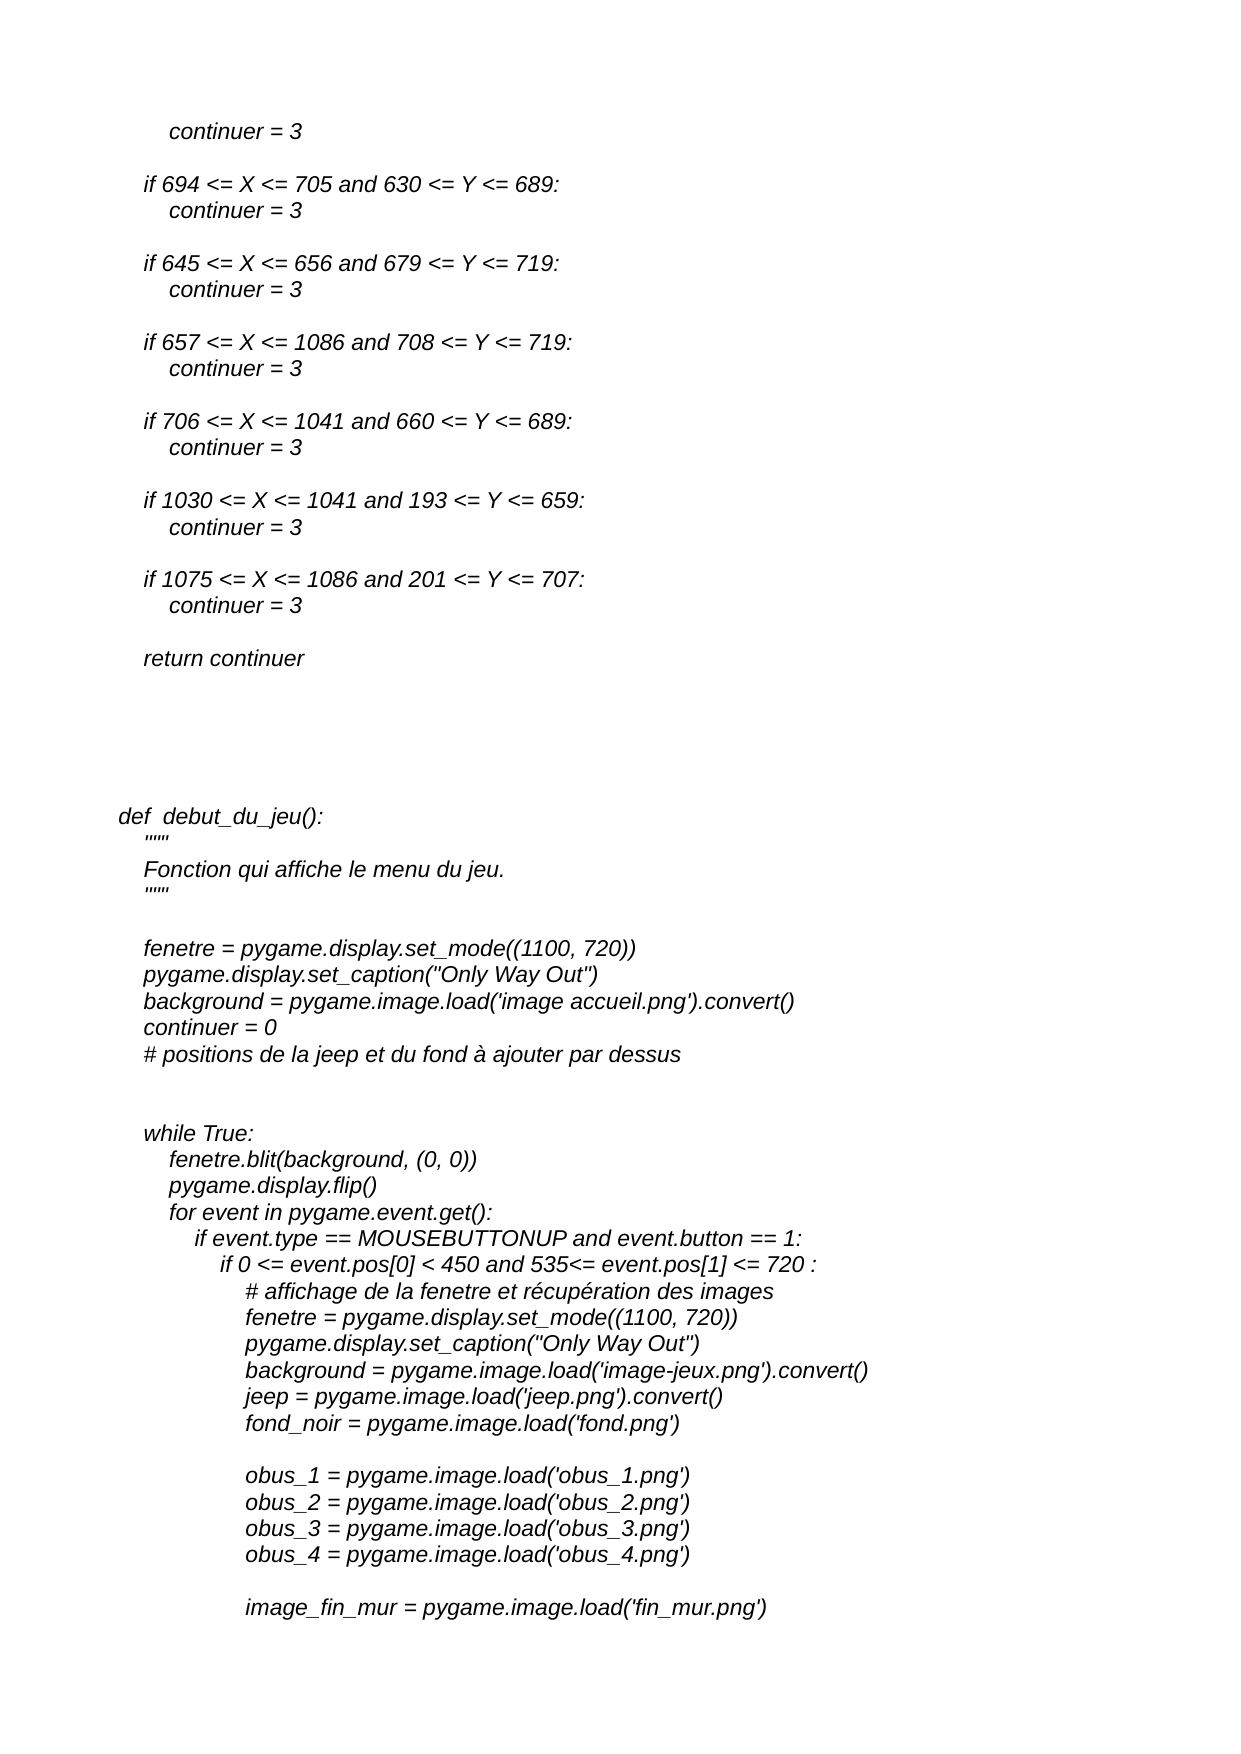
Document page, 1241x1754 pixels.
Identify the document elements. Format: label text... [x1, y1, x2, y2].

text if 0 <= event.pos[0] < 450 and 535<= event.pos[1] <= 720 : [118, 1251, 1122, 1278]
text continuer = 3 [118, 197, 1122, 223]
text if 694 <= X <= 705 and 630 <= Y <= 689: [118, 171, 1122, 197]
text background = pygame.image.load('image accueil.png').convert() [118, 988, 1122, 1014]
text if 1030 <= X <= 1041 and 193 <= Y <= 659: [118, 487, 1122, 513]
text pygame.display.set_caption("Only Way Out") [118, 961, 1122, 988]
text fenetre.blit(background, (0, 0)) [118, 1146, 1122, 1172]
text pygame.display.flip() [118, 1172, 1122, 1199]
text background = pygame.image.load('image-jeux.png').convert() [118, 1357, 1122, 1383]
text image_fin_mur = pygame.image.load('fin_mur.png') [118, 1594, 1122, 1620]
text fond_noir = pygame.image.load('fond.png') [118, 1409, 1122, 1436]
text fenetre = pygame.display.set_mode((1100, 720)) [118, 935, 1122, 961]
text # positions de la jeep et du fond à ajouter par dessus [118, 1041, 1122, 1067]
text if 657 <= X <= 1086 and 708 <= Y <= 719: [118, 329, 1122, 355]
text continuer = 3 [118, 592, 1122, 619]
text obus_1 = pygame.image.load('obus_1.png') [118, 1462, 1122, 1488]
text continuer = 3 [118, 513, 1122, 540]
text def debut_du_jeu(): [118, 803, 1122, 830]
text continuer = 3 [118, 434, 1122, 461]
text pygame.display.set_caption("Only Way Out") [118, 1330, 1122, 1357]
text continuer = 3 [118, 355, 1122, 382]
text Fonction qui affiche le menu du jeu. [118, 856, 1122, 882]
text if 706 <= X <= 1041 and 660 <= Y <= 689: [118, 408, 1122, 434]
text continuer = 3 [118, 118, 1122, 144]
text if event.type == MOUSEBUTTONUP and event.button == 1: [118, 1225, 1122, 1251]
text fenetre = pygame.display.set_mode((1100, 720)) [118, 1304, 1122, 1330]
text """ [118, 882, 1122, 909]
text """ [118, 830, 1122, 856]
text obus_2 = pygame.image.load('obus_2.png') [118, 1488, 1122, 1515]
text jeep = pygame.image.load('jeep.png').convert() [118, 1383, 1122, 1409]
text if 645 <= X <= 656 and 679 <= Y <= 719: [118, 250, 1122, 276]
text if 1075 <= X <= 1086 and 201 <= Y <= 707: [118, 566, 1122, 592]
text continuer = 0 [118, 1014, 1122, 1041]
text continuer = 3 [118, 276, 1122, 303]
text return continuer [118, 645, 1122, 672]
text while True: [118, 1119, 1122, 1146]
text obus_3 = pygame.image.load('obus_3.png') [118, 1515, 1122, 1541]
text # affichage de la fenetre et récupération des images [118, 1278, 1122, 1304]
text for event in pygame.event.get(): [118, 1199, 1122, 1225]
text obus_4 = pygame.image.load('obus_4.png') [118, 1541, 1122, 1568]
